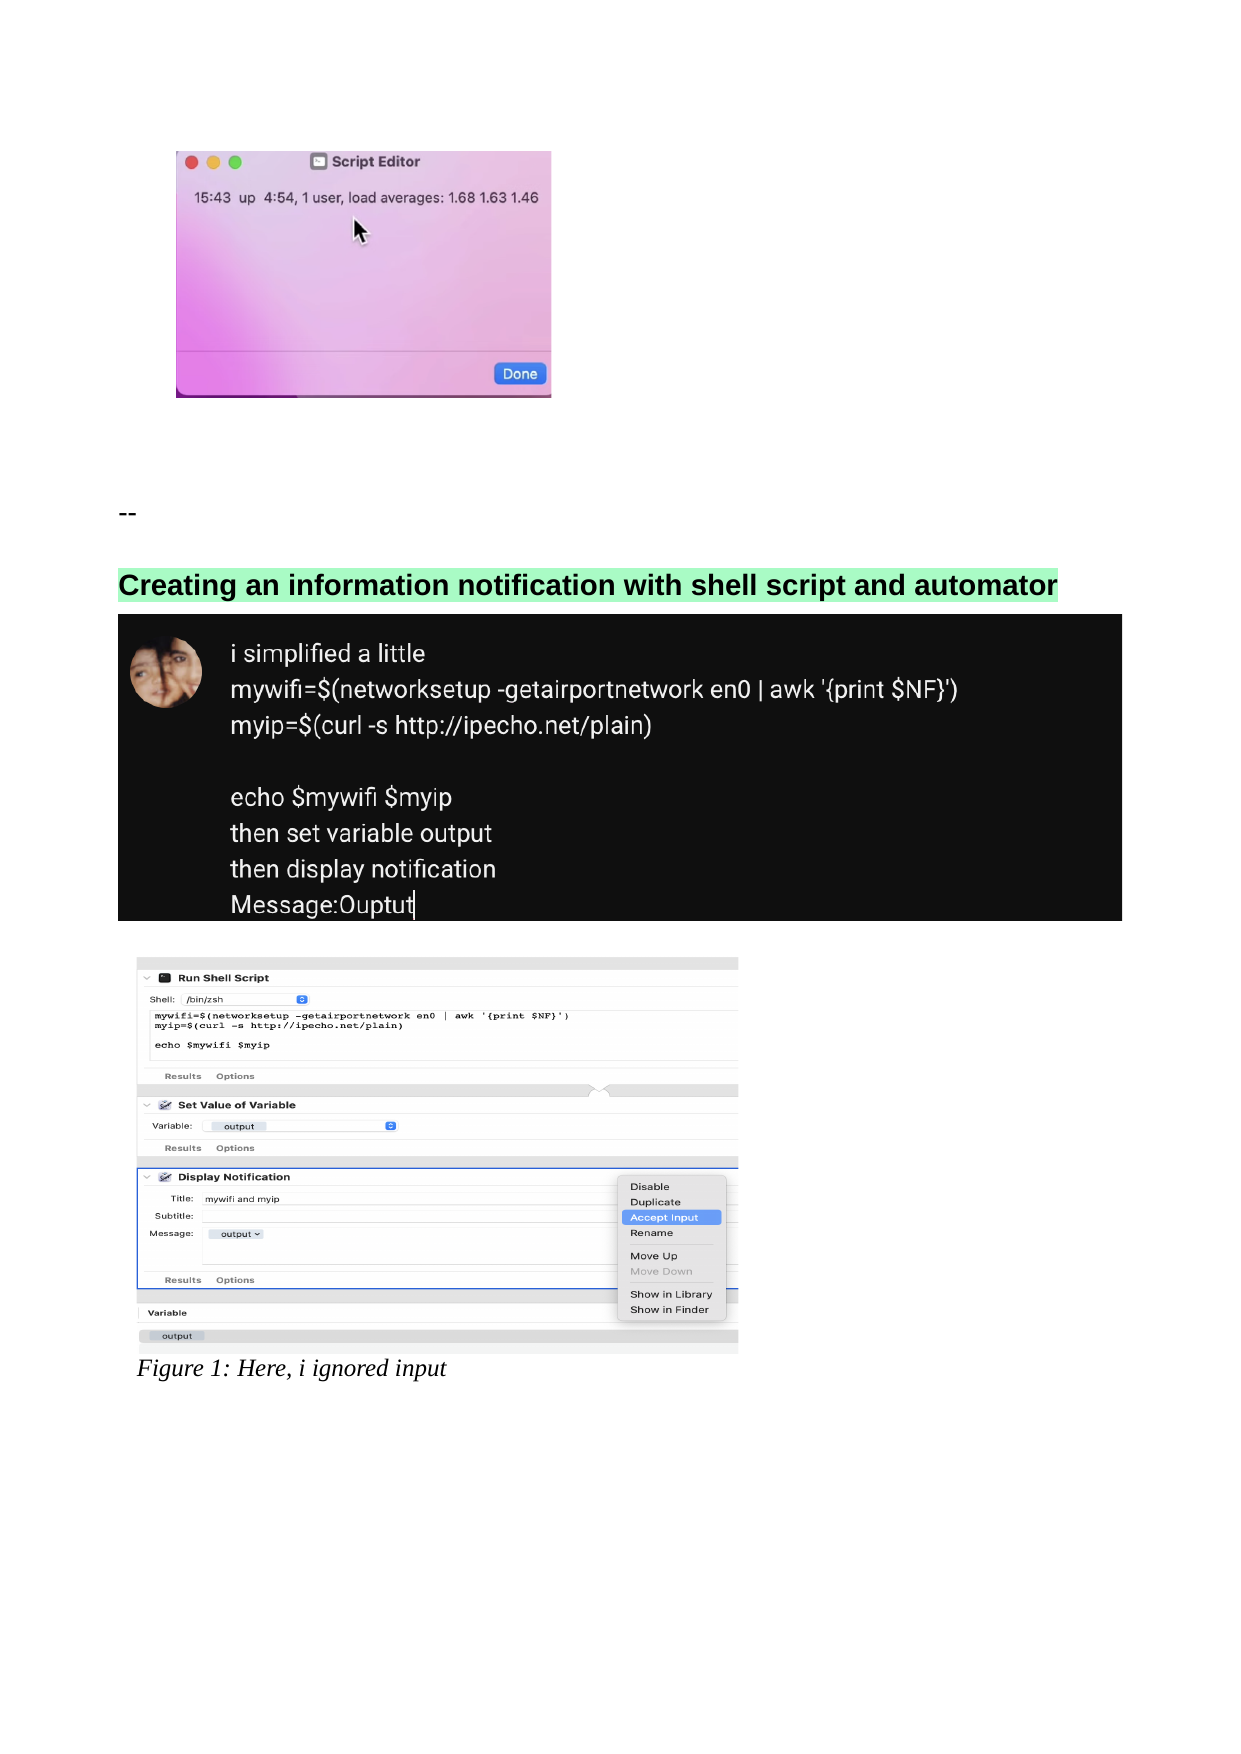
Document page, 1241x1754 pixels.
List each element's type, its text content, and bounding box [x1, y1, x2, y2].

picture [176, 151, 552, 398]
text -- [118, 491, 1122, 531]
subtitle Creating an information notification with shell script and automator [1058, 568, 1122, 602]
picture [136, 956, 739, 1354]
picture [118, 614, 1123, 921]
text Figure 1: Here, i ignored input [137, 1354, 738, 1382]
